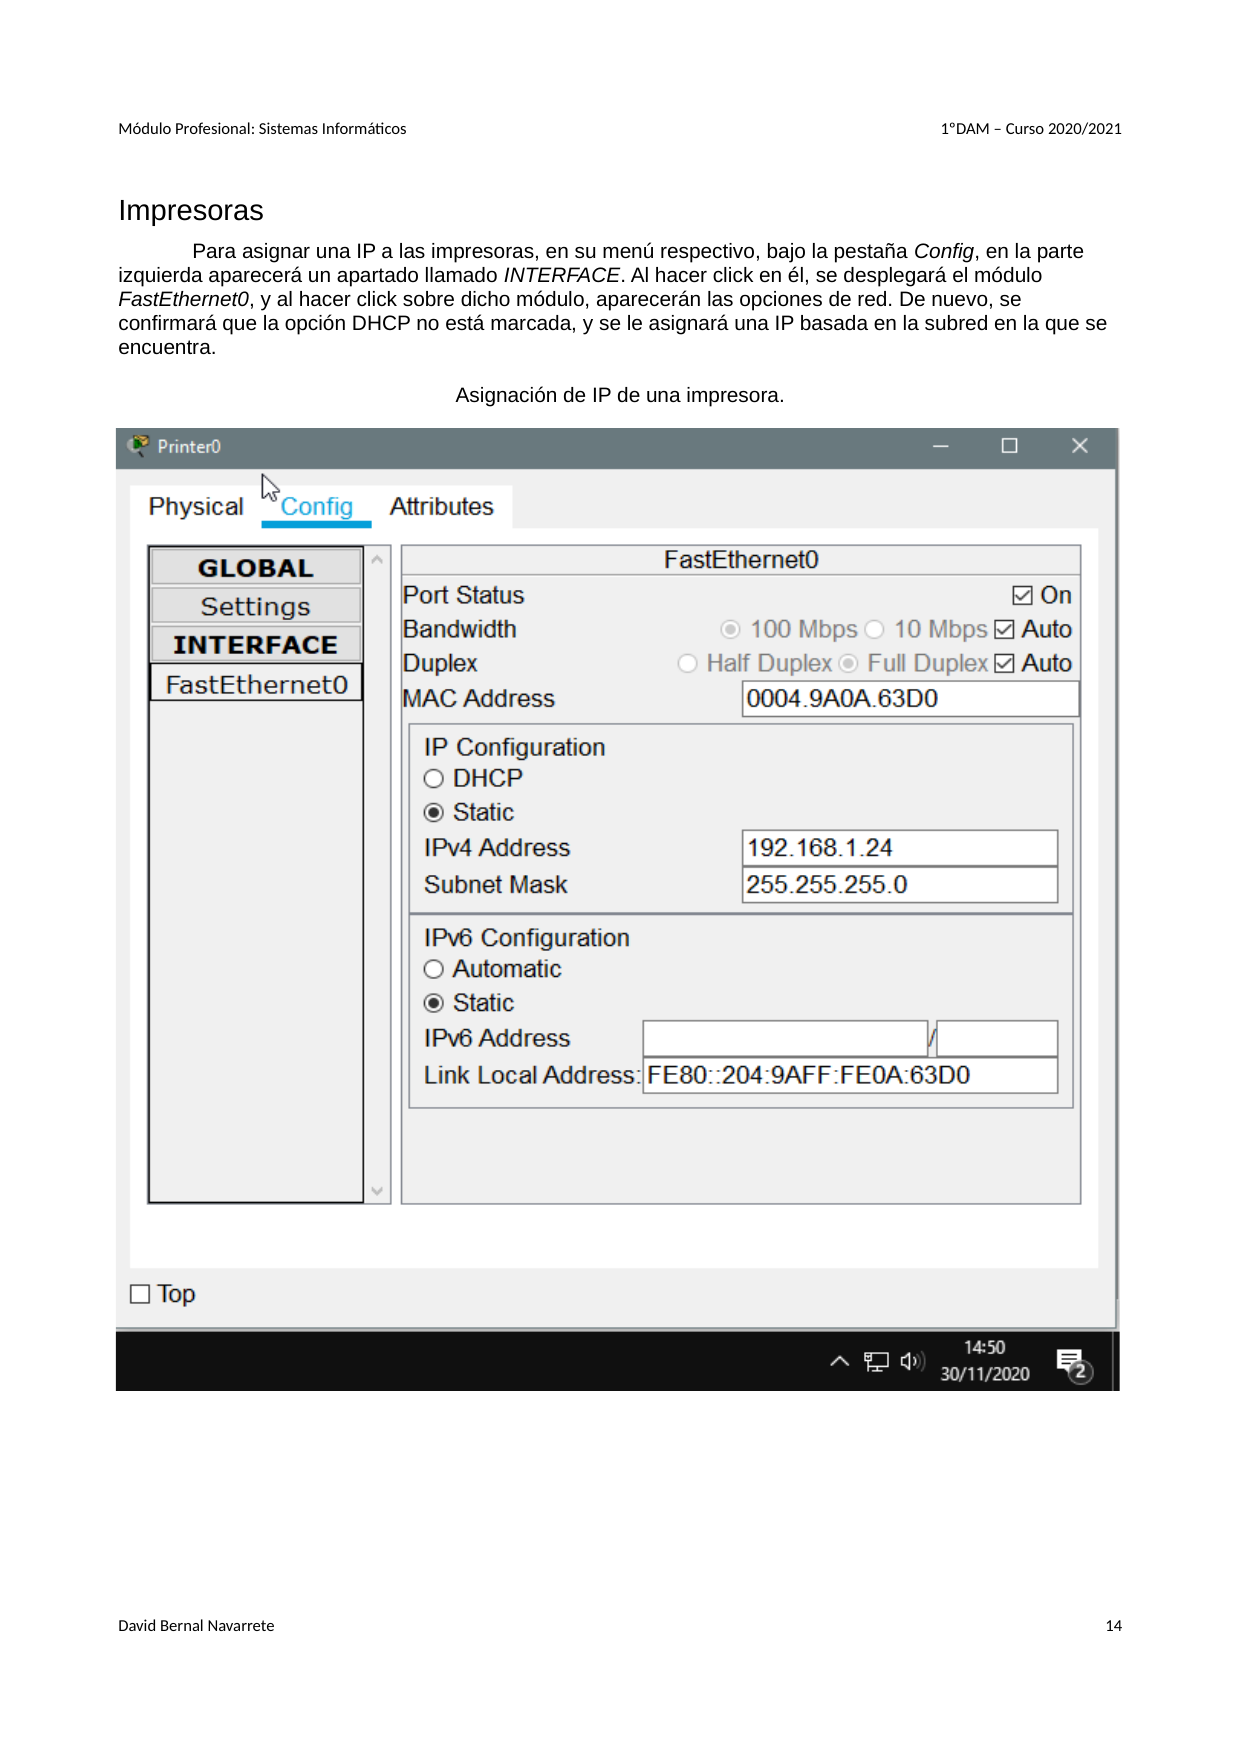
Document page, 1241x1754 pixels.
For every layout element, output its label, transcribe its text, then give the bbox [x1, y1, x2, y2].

picture [115, 428, 1120, 1391]
text Asignación de IP de una impresora. [118, 383, 1122, 407]
text Para asignar una IP a las impresoras, en su menú respectivo, bajo la pestaña Config, en la parte izquierda aparecerá un apartado llamado INTERFACE. Al hacer click en él, se desplegará el módulo FastEthernet0, y al hacer click sobre dicho módulo, aparecerán las opciones de red. De nuevo, se confirmará que la opción DHCP no está marcada, y se le asignará una IP basada en la subred en la que se encuentra. [118, 239, 1122, 359]
subtitle Impresoras [118, 193, 1122, 226]
